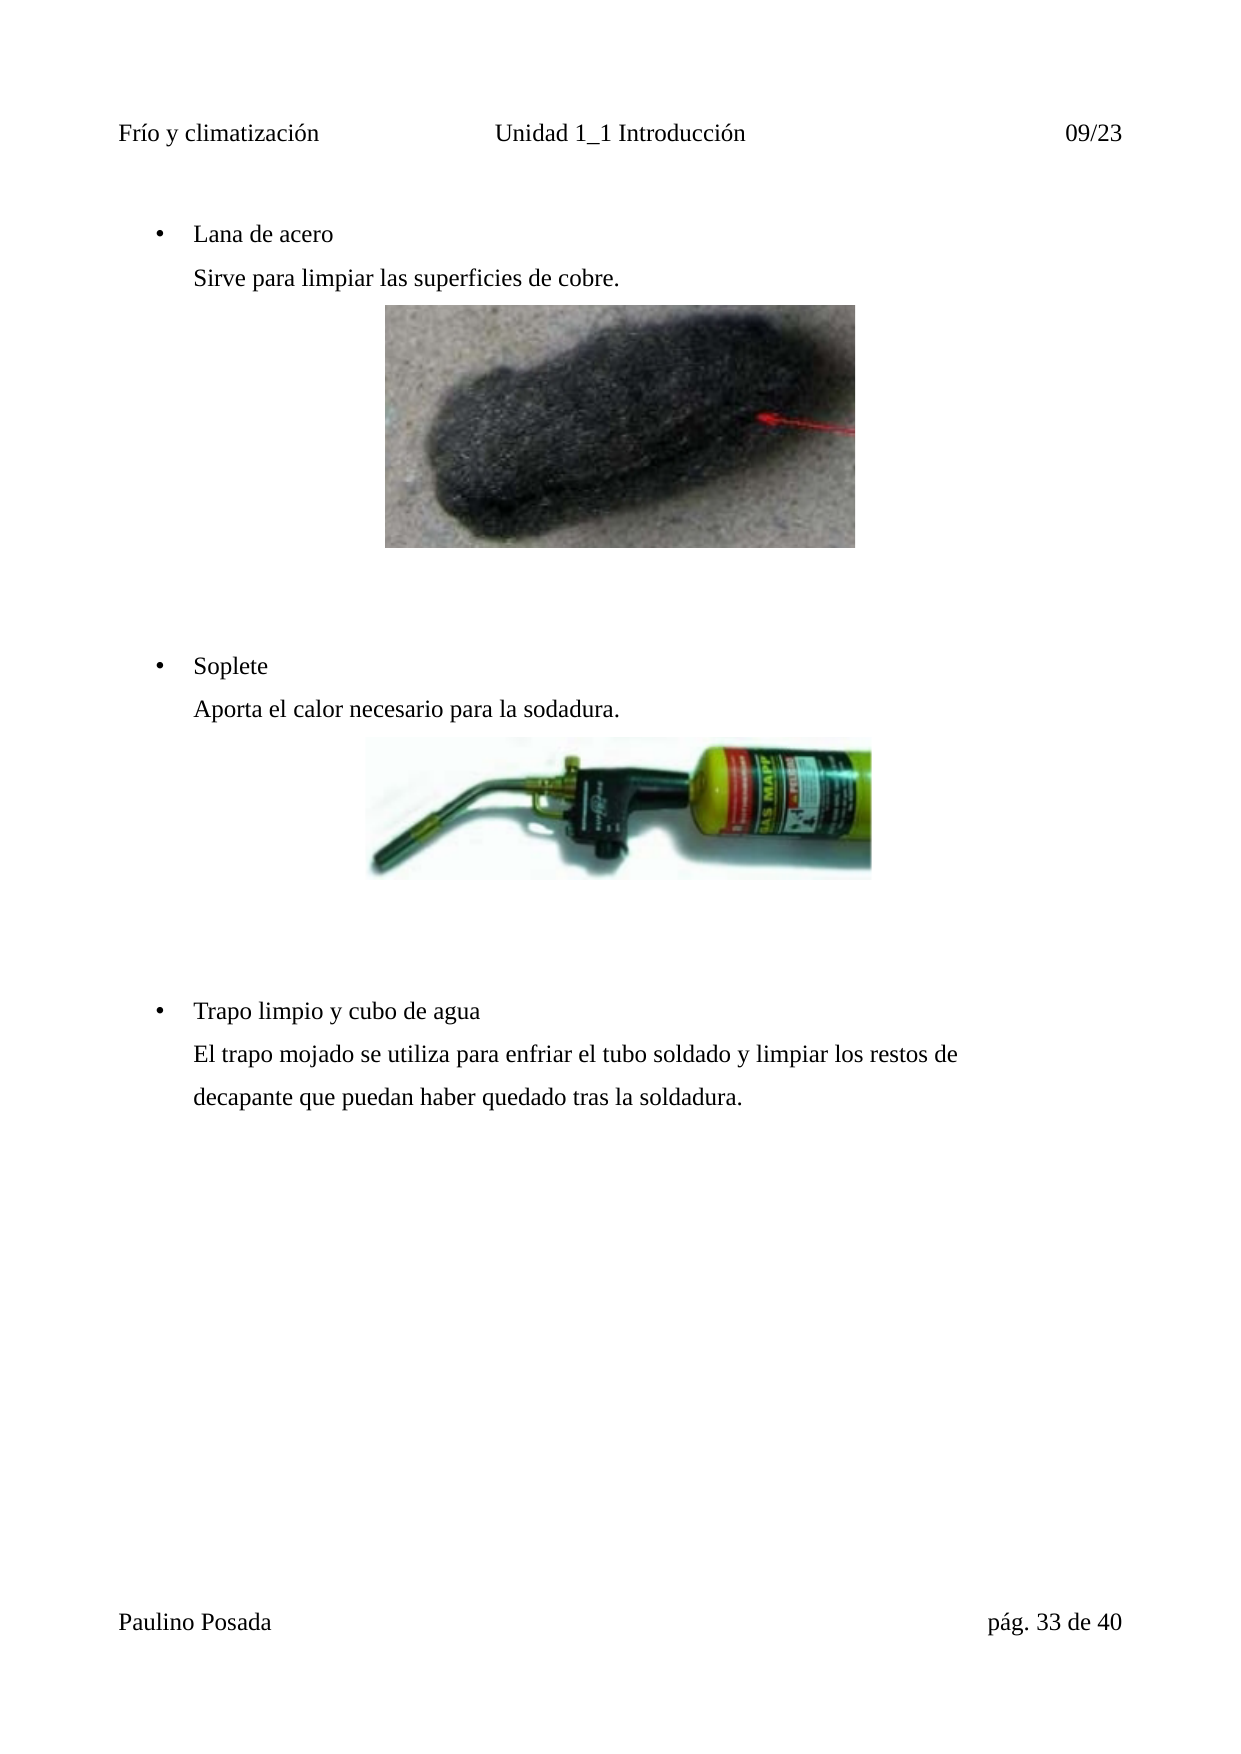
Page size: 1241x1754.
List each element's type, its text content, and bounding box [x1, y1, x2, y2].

list Lana de acero Sirve para limpiar las superficies de cobre. [156, 219, 1122, 291]
picture [385, 305, 856, 548]
list Soplete Aporta el calor necesario para la sodadura. [156, 651, 1122, 723]
list Trapo limpio y cubo de agua El trapo mojado se utiliza para enfriar el tubo soldado y limpiar los restos de decapante que puedan haber quedado tras la soldadura. [156, 996, 1122, 1111]
picture [365, 737, 875, 880]
